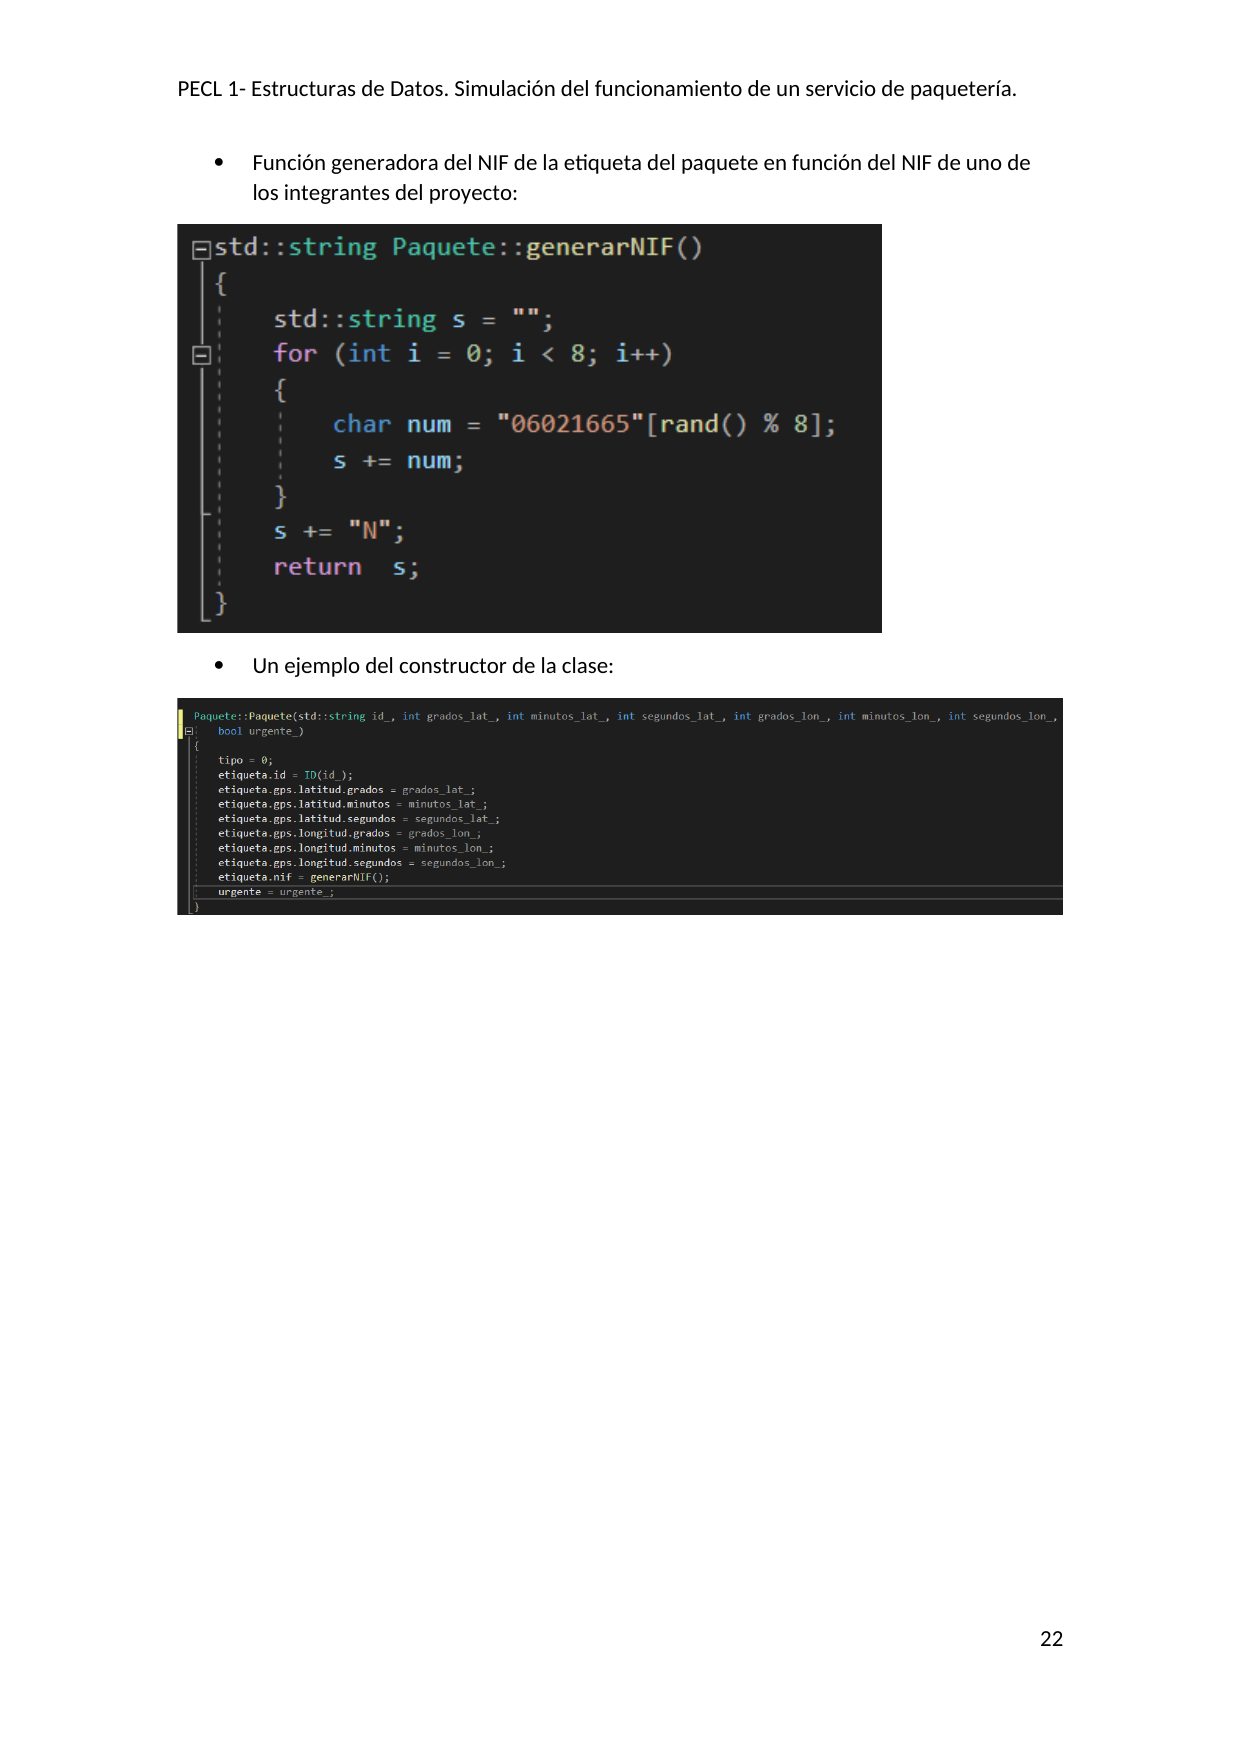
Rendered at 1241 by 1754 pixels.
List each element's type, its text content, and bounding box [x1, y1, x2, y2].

picture [177, 698, 1063, 915]
list Función generadora del NIF de la etiqueta del paquete en función del NIF de uno de los integrantes del proyecto: [215, 148, 1063, 206]
list Un ejemplo del constructor de la clase: [215, 651, 1063, 679]
picture [177, 224, 882, 633]
